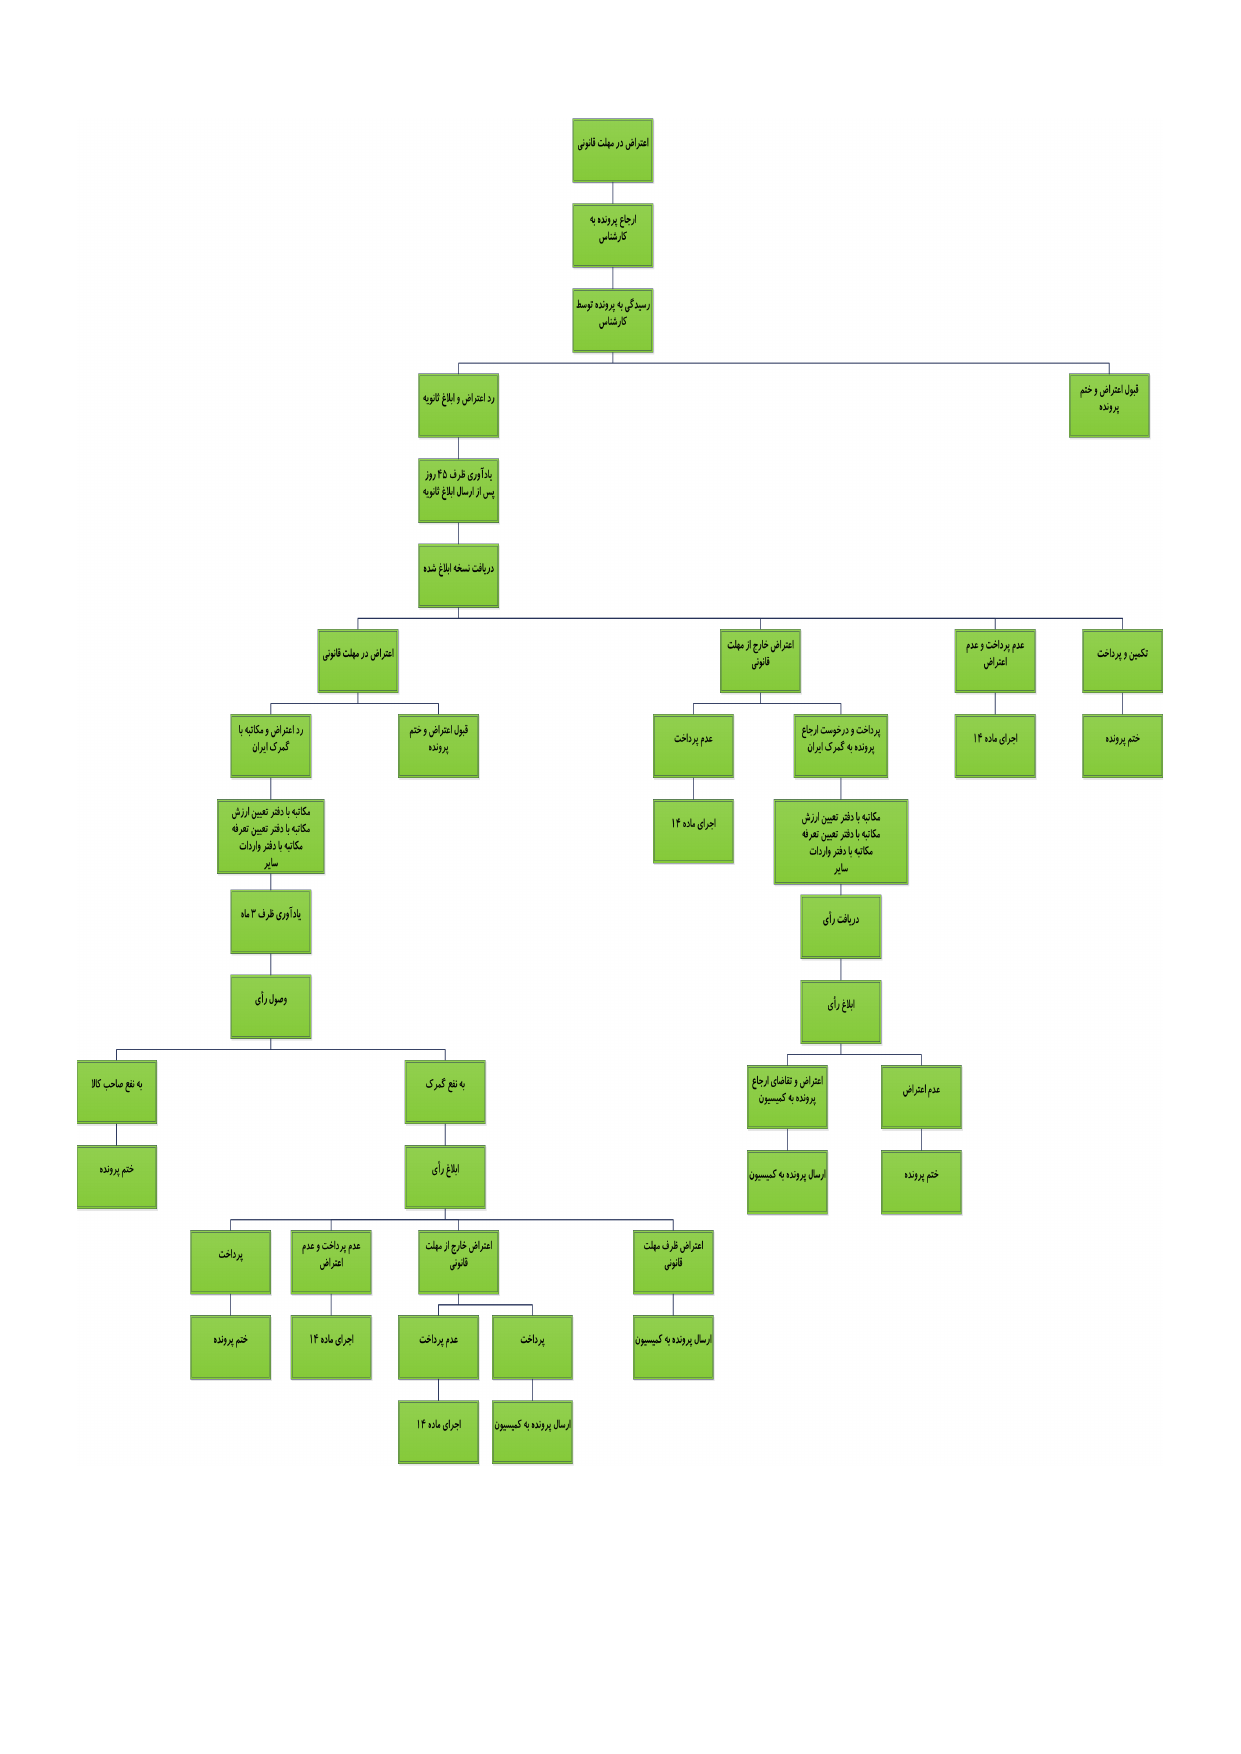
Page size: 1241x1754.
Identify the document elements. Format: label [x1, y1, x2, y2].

picture [77, 118, 1164, 1466]
